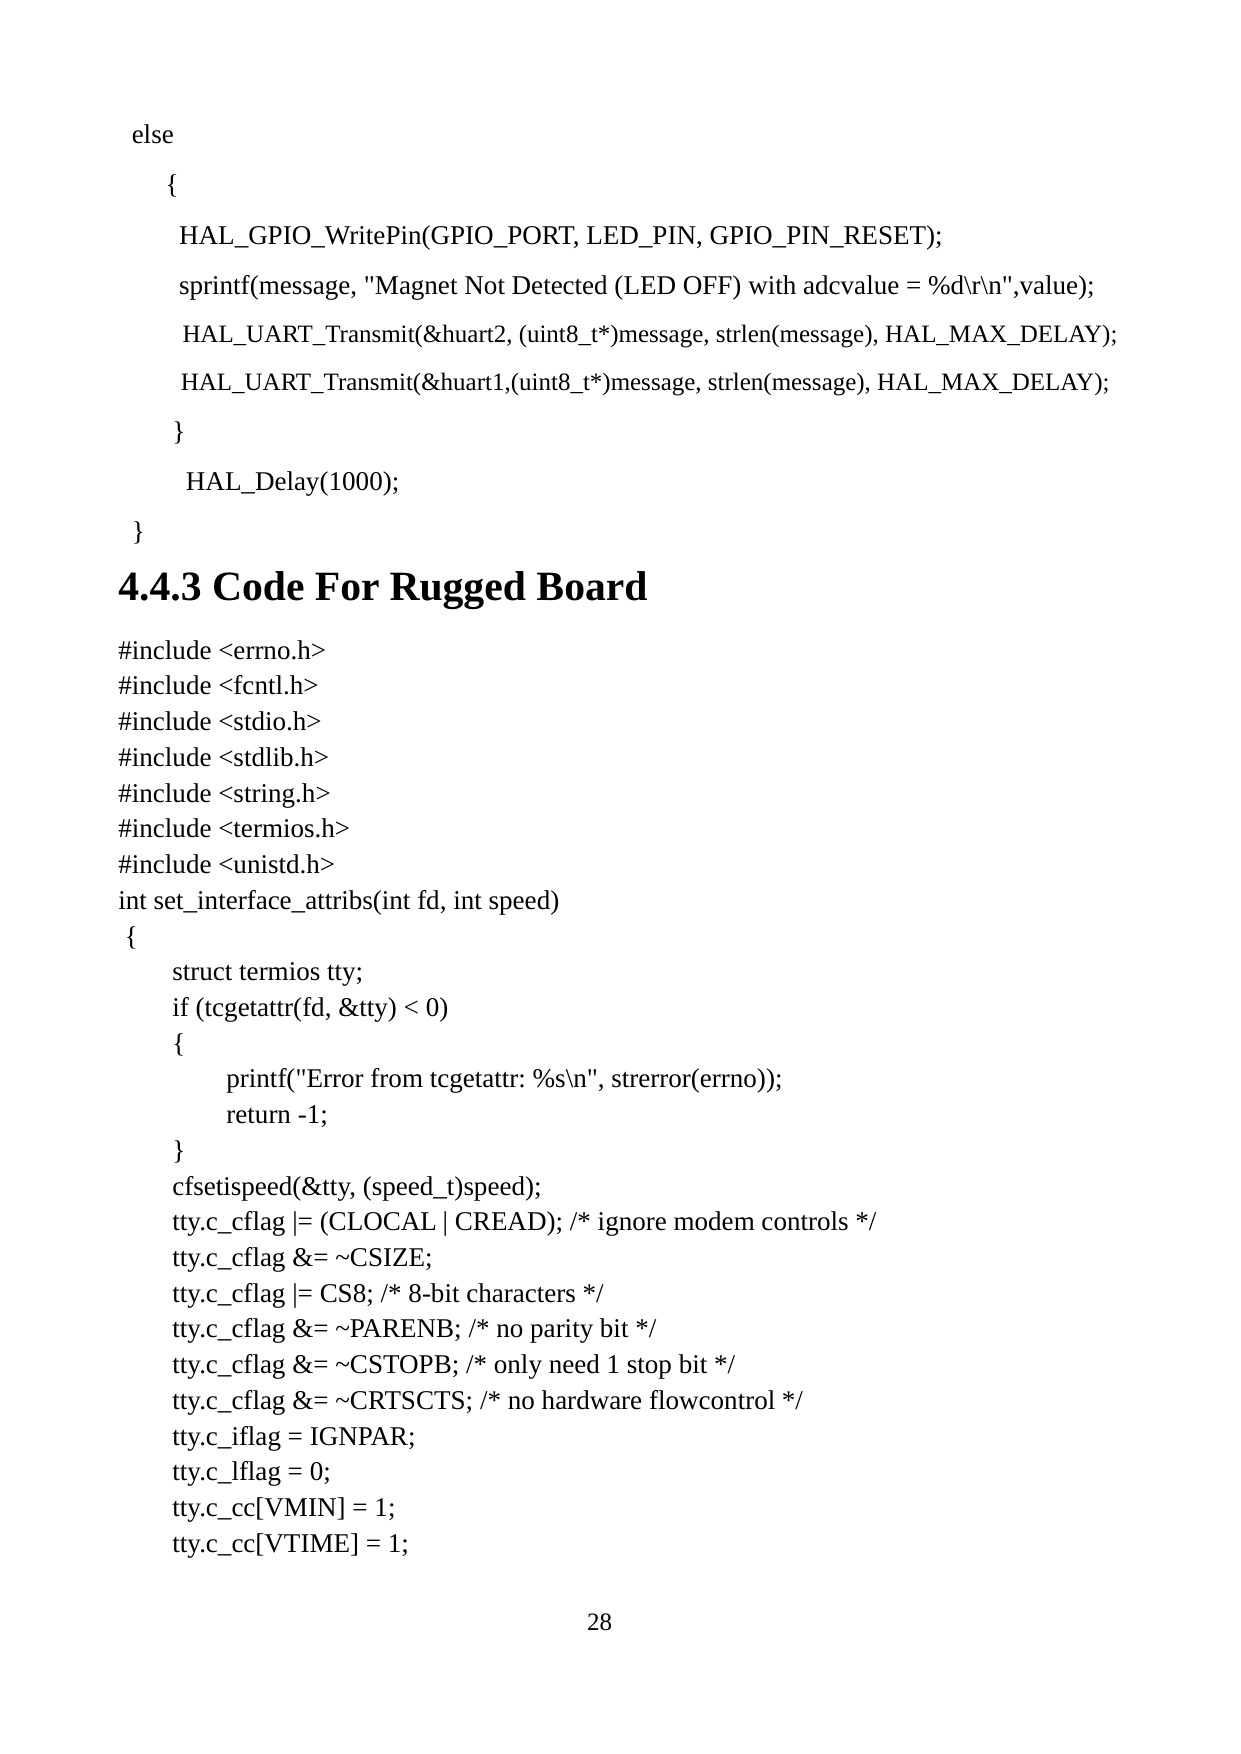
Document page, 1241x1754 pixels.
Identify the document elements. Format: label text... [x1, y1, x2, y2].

text HAL_UART_Transmit(&huart2, (uint8_t*)message, strlen(message), HAL_MAX_DELAY); [118, 319, 1122, 348]
text { [118, 168, 1122, 199]
text tty.c_cflag &= ~PARENB; /* no parity bit */ [118, 1313, 1122, 1344]
text tty.c_cflag &= ~CSIZE; [118, 1241, 1122, 1272]
text return -1; [118, 1098, 1122, 1129]
text tty.c_cc[VTIME] = 1; [118, 1527, 1122, 1558]
text sprintf(message, "Magnet Not Detected (LED OFF) with adcvalue = %d\r\n",value); [118, 269, 1122, 300]
text int set_interface_attribs(int fd, int speed) [118, 884, 1122, 915]
text } [118, 1134, 1122, 1165]
text { [118, 919, 1122, 951]
text #include <errno.h> [118, 634, 1122, 665]
text #include <unistd.h> [118, 848, 1122, 879]
text 4.4.3 Code For Rugged Board [118, 562, 1122, 610]
text cfsetispeed(&tty, (speed_t)speed); [118, 1170, 1122, 1201]
text struct termios tty; [118, 955, 1122, 986]
text tty.c_cflag |= CS8; /* 8-bit characters */ [118, 1277, 1122, 1308]
text printf("Error from tcgetattr: %s\n", strerror(errno)); [118, 1062, 1122, 1094]
text tty.c_iflag = IGNPAR; [118, 1420, 1122, 1451]
text else [118, 118, 1122, 149]
text tty.c_cflag |= (CLOCAL | CREAD); /* ignore modem controls */ [118, 1205, 1122, 1237]
text #include <string.h> [118, 777, 1122, 808]
text #include <stdlib.h> [118, 741, 1122, 772]
text #include <fcntl.h> [118, 669, 1122, 701]
text tty.c_lflag = 0; [118, 1456, 1122, 1487]
text #include <stdio.h> [118, 705, 1122, 736]
text HAL_GPIO_WritePin(GPIO_PORT, LED_PIN, GPIO_PIN_RESET); [118, 219, 1122, 250]
text tty.c_cc[VMIN] = 1; [118, 1491, 1122, 1522]
text { [118, 1027, 1122, 1058]
text tty.c_cflag &= ~CRTSCTS; /* no hardware flowcontrol */ [118, 1384, 1122, 1415]
text HAL_UART_Transmit(&huart1,(uint8_t*)message, strlen(message), HAL_MAX_DELAY); [118, 367, 1122, 396]
text if (tcgetattr(fd, &tty) < 0) [118, 991, 1122, 1022]
text HAL_Delay(1000); [118, 465, 1122, 496]
text } [118, 414, 1122, 446]
text } [118, 515, 1122, 546]
text tty.c_cflag &= ~CSTOPB; /* only need 1 stop bit */ [118, 1348, 1122, 1379]
text #include <termios.h> [118, 812, 1122, 843]
